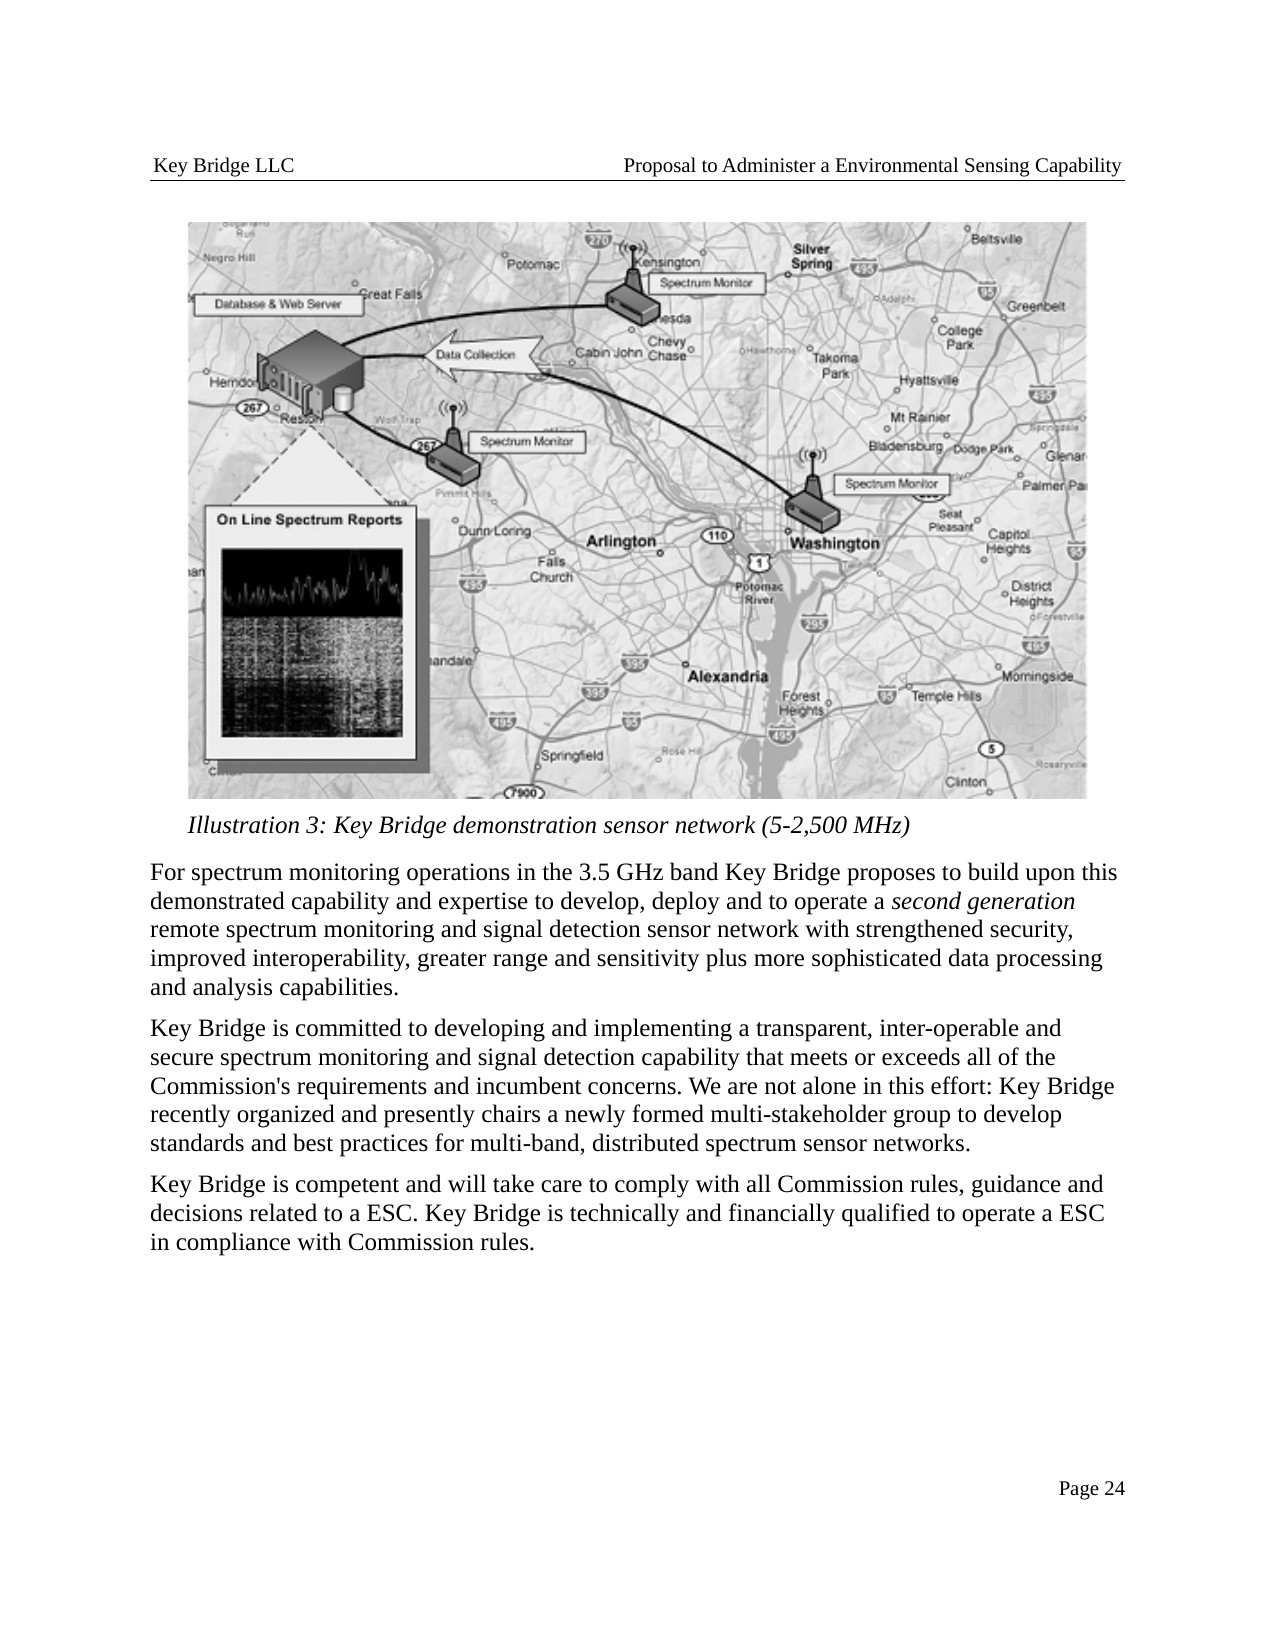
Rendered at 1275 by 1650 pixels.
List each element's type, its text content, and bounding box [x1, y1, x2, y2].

text Illustration 3: Key Bridge demonstration sensor network (5-2,500 MHz) [187, 799, 1087, 839]
text For spectrum monitoring operations in the 3.5 GHz band Key Bridge proposes to build upon this demonstrated capability and expertise to develop, deploy and to operate a second generation remote spectrum monitoring and signal detection sensor network with strengthened security, improved interoperability, greater range and sensitivity plus more sophisticated data processing and analysis capabilities. [150, 210, 1125, 1001]
text Key Bridge is committed to developing and implementing a transparent, inter-operable and secure spectrum monitoring and signal detection capability that meets or exceeds all of the Commission's requirements and incumbent concerns. We are not alone in this effort: Key Bridge recently organized and presently chairs a newly formed multi-stakeholder group to develop standards and best practices for multi-band, distributed spectrum sensor networks. [150, 1013, 1125, 1157]
text Key Bridge is competent and will take care to comply with all Commission rules, guidance and decisions related to a ESC. Key Bridge is technically and financially qualified to operate a ESC in compliance with Commission rules. [150, 1169, 1125, 1256]
picture [187, 222, 1088, 799]
